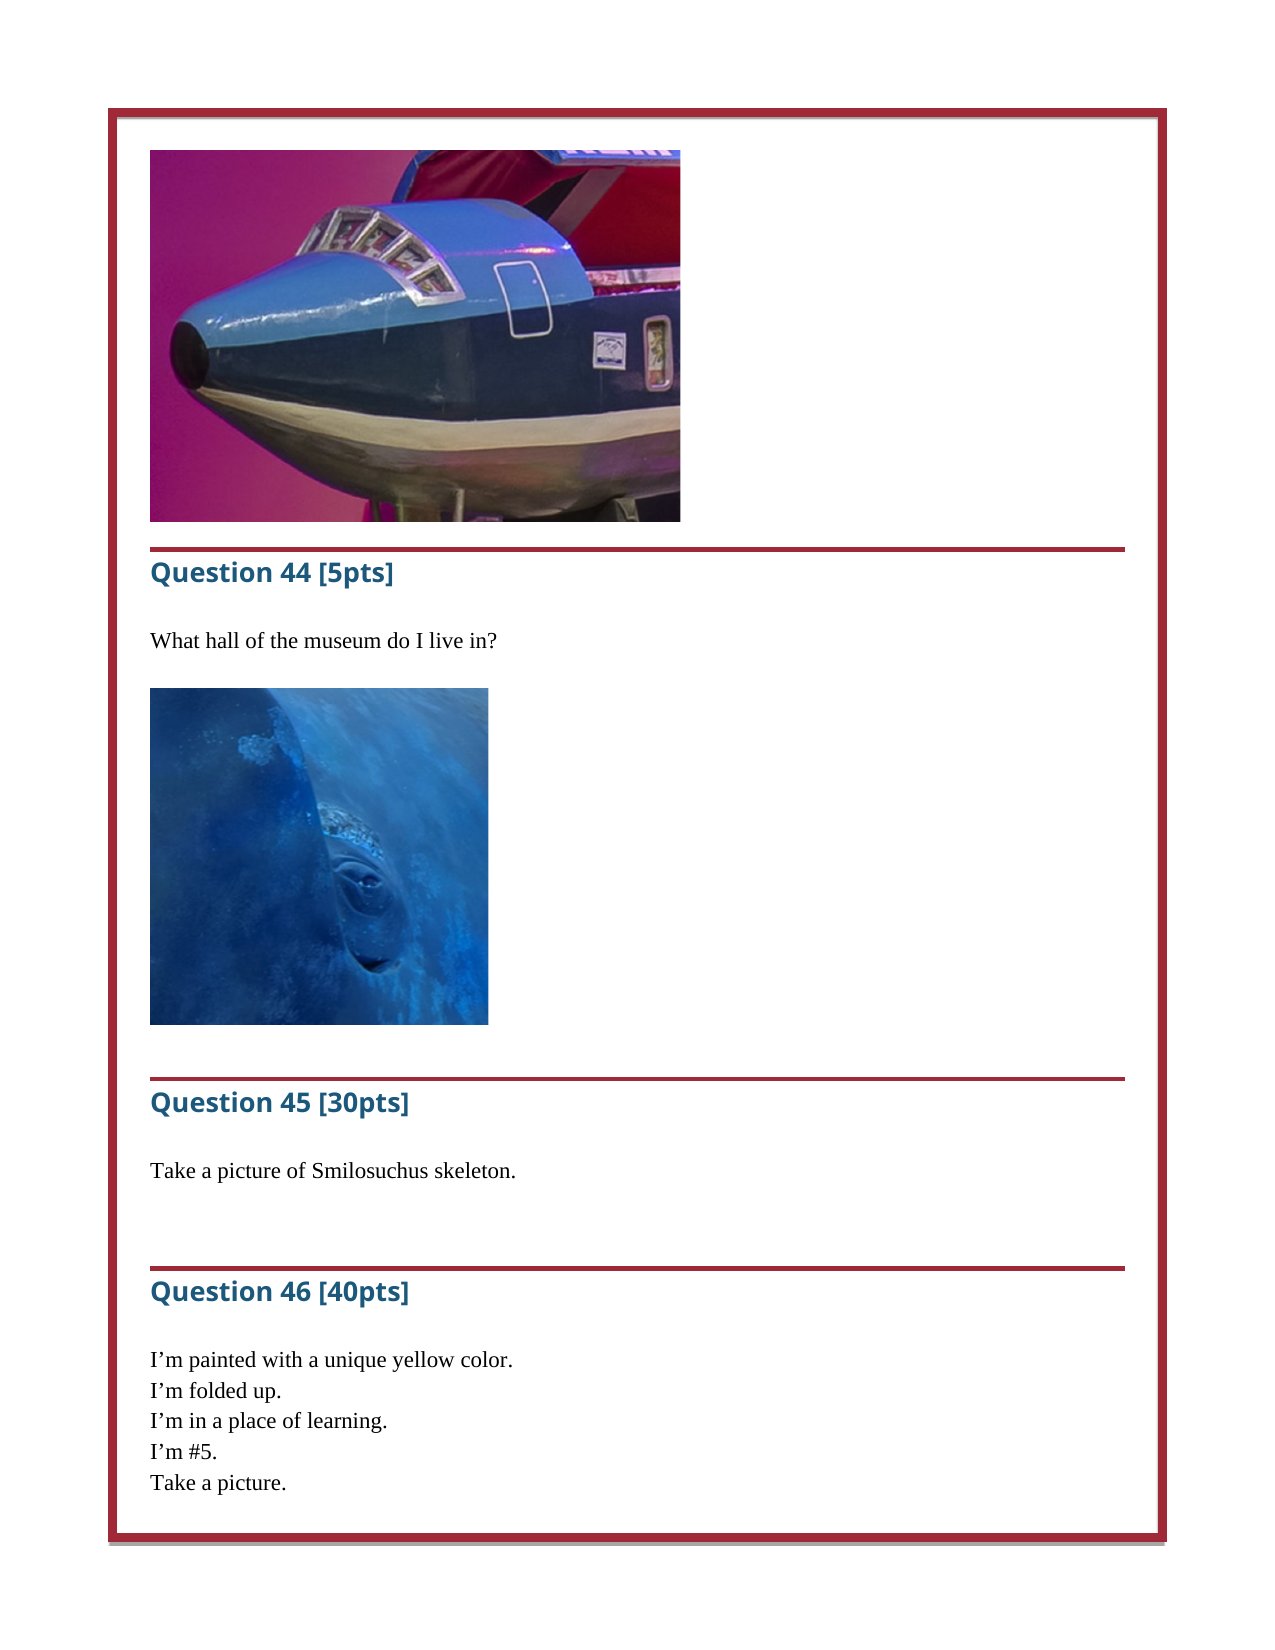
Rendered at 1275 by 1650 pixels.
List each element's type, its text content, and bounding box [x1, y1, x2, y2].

subtitle Question 46 [40pts] [150, 1271, 1125, 1310]
text Take a picture of Smilosuchus skeleton. [150, 1157, 1125, 1183]
subtitle Question 44 [5pts] [150, 552, 1125, 590]
text I’m #5. [150, 1438, 1125, 1464]
subtitle Question 45 [30pts] [150, 1081, 1125, 1120]
text Take a picture. [150, 1468, 1125, 1495]
text I’m painted with a unique yellow color. [150, 1346, 1125, 1373]
text What hall of the museum do I live in? [150, 627, 1125, 653]
text I’m in a place of learning. [150, 1407, 1125, 1434]
text I’m folded up. [150, 1377, 1125, 1403]
